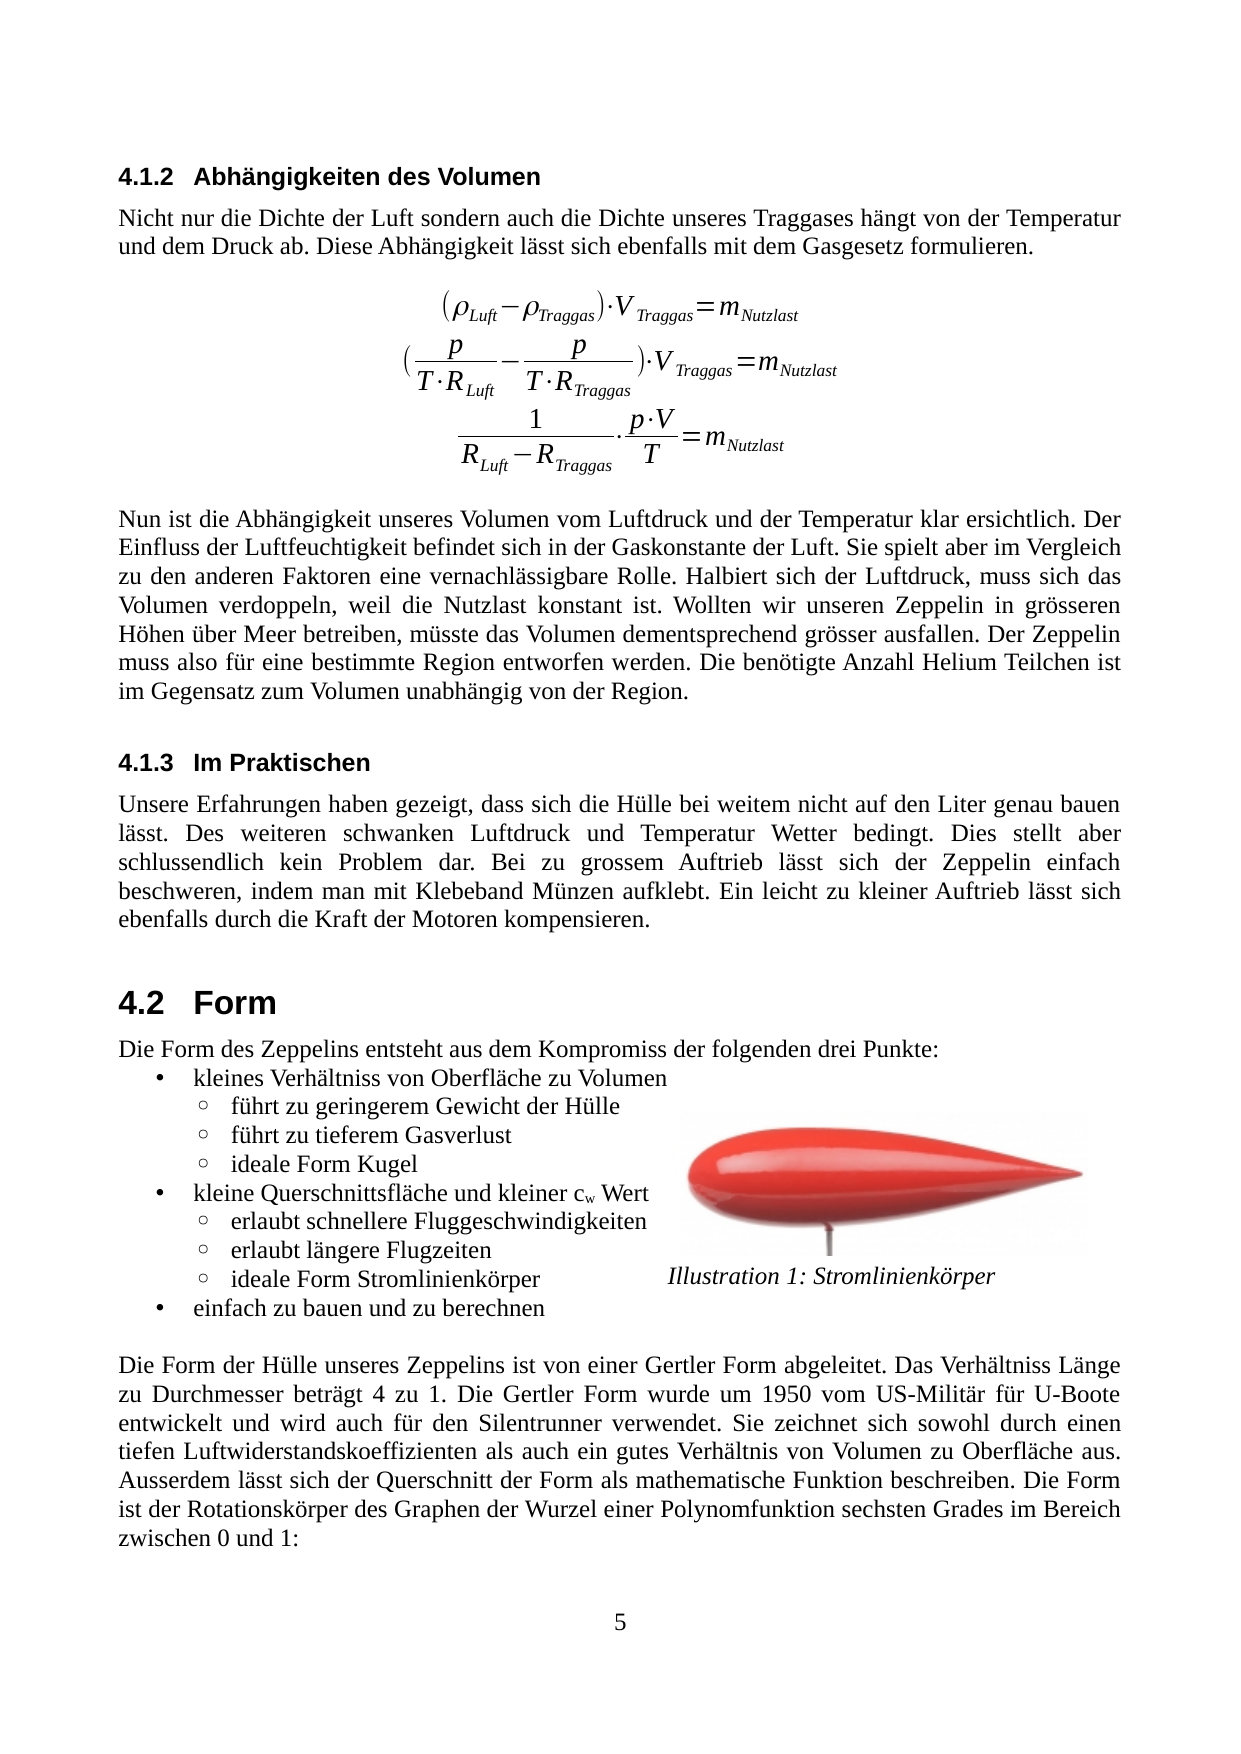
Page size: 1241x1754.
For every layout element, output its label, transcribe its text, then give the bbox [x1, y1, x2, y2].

list kleines Verhältniss von Oberfläche zu Volumen [156, 1063, 1122, 1091]
list ideale Form Stromlinienkörper [193, 1264, 1122, 1293]
text Die Form des Zeppelins entsteht aus dem Kompromiss der folgenden drei Punkte: [118, 1034, 1122, 1063]
list führt zu geringerem Gewicht der Hülle [193, 1091, 1122, 1120]
text Nun ist die Abhängigkeit unseres Volumen vom Luftdruck und der Temperatur klar ersichtlich. Der Einfluss der Luftfeuchtigkeit befindet sich in der Gaskonstante der Luft. Sie spielt aber im Vergleich zu den anderen Faktoren eine vernachlässigbare Rolle. Halbiert sich der Luftdruck, muss sich das Volumen verdoppeln, weil die Nutzlast konstant ist. Wollten wir unseren Zeppelin in grösseren Höhen über Meer betreiben, müsste das Volumen dementsprechend grösser ausfallen. Der Zeppelin muss also für eine bestimmte Region entworfen werden. Die benötigte Anzahl Helium Teilchen ist im Gegensatz zum Volumen unabhängig von der Region. [118, 504, 1122, 705]
subtitle Abhängigkeiten des Volumen [118, 161, 1122, 190]
list [1108, 1149, 1122, 1178]
subtitle Form [118, 983, 1122, 1021]
list einfach zu bauen und zu berechnen [156, 1293, 1122, 1321]
list führt zu tieferem Gasverlust [193, 1120, 667, 1149]
list ideale Form Kugel [193, 1149, 667, 1178]
text Unsere Erfahrungen haben gezeigt, dass sich die Hülle bei weitem nicht auf den Liter genau bauen lässt. Des weiteren schwanken Luftdruck und Temperatur Wetter bedingt. Dies stellt aber schlussendlich kein Problem dar. Bei zu grossem Auftrieb lässt sich der Zeppelin einfach beschweren, indem man mit Klebeband Münzen aufklebt. Ein leicht zu kleiner Auftrieb lässt sich ebenfalls durch die Kraft der Motoren kompensieren. [118, 789, 1122, 933]
subtitle Im Praktischen [118, 748, 1122, 777]
picture [667, 1111, 1108, 1256]
list erlaubt schnellere Fluggeschwindigkeiten [193, 1206, 667, 1235]
text Die Form der Hülle unseres Zeppelins ist von einer Gertler Form abgeleitet. Das Verhältniss Länge zu Durchmesser beträgt 4 zu 1. Die Gertler Form wurde um 1950 vom US-Militär für U-Boote entwickelt und wird auch für den Silentrunner verwendet. Sie zeichnet sich sowohl durch einen tiefen Luftwiderstandskoeffizienten als auch ein gutes Verhältnis von Volumen zu Oberfläche aus. Ausserdem lässt sich der Querschnitt der Form als mathematische Funktion beschreiben. Die Form ist der Rotationskörper des Graphen der Wurzel einer Polynomfunktion sechsten Grades im Bereich zwischen 0 und 1: [118, 1350, 1122, 1551]
list erlaubt längere Flugzeiten [193, 1235, 667, 1264]
text Nicht nur die Dichte der Luft sondern auch die Dichte unseres Traggases hängt von der Temperatur und dem Druck ab. Diese Abhängigkeit lässt sich ebenfalls mit dem Gasgesetz formulieren. [118, 203, 1122, 260]
list Illustration 1: Stromlinienkörper [667, 1256, 1107, 1290]
list kleine Querschnittsfläche und kleiner cw Wert [156, 1178, 667, 1206]
